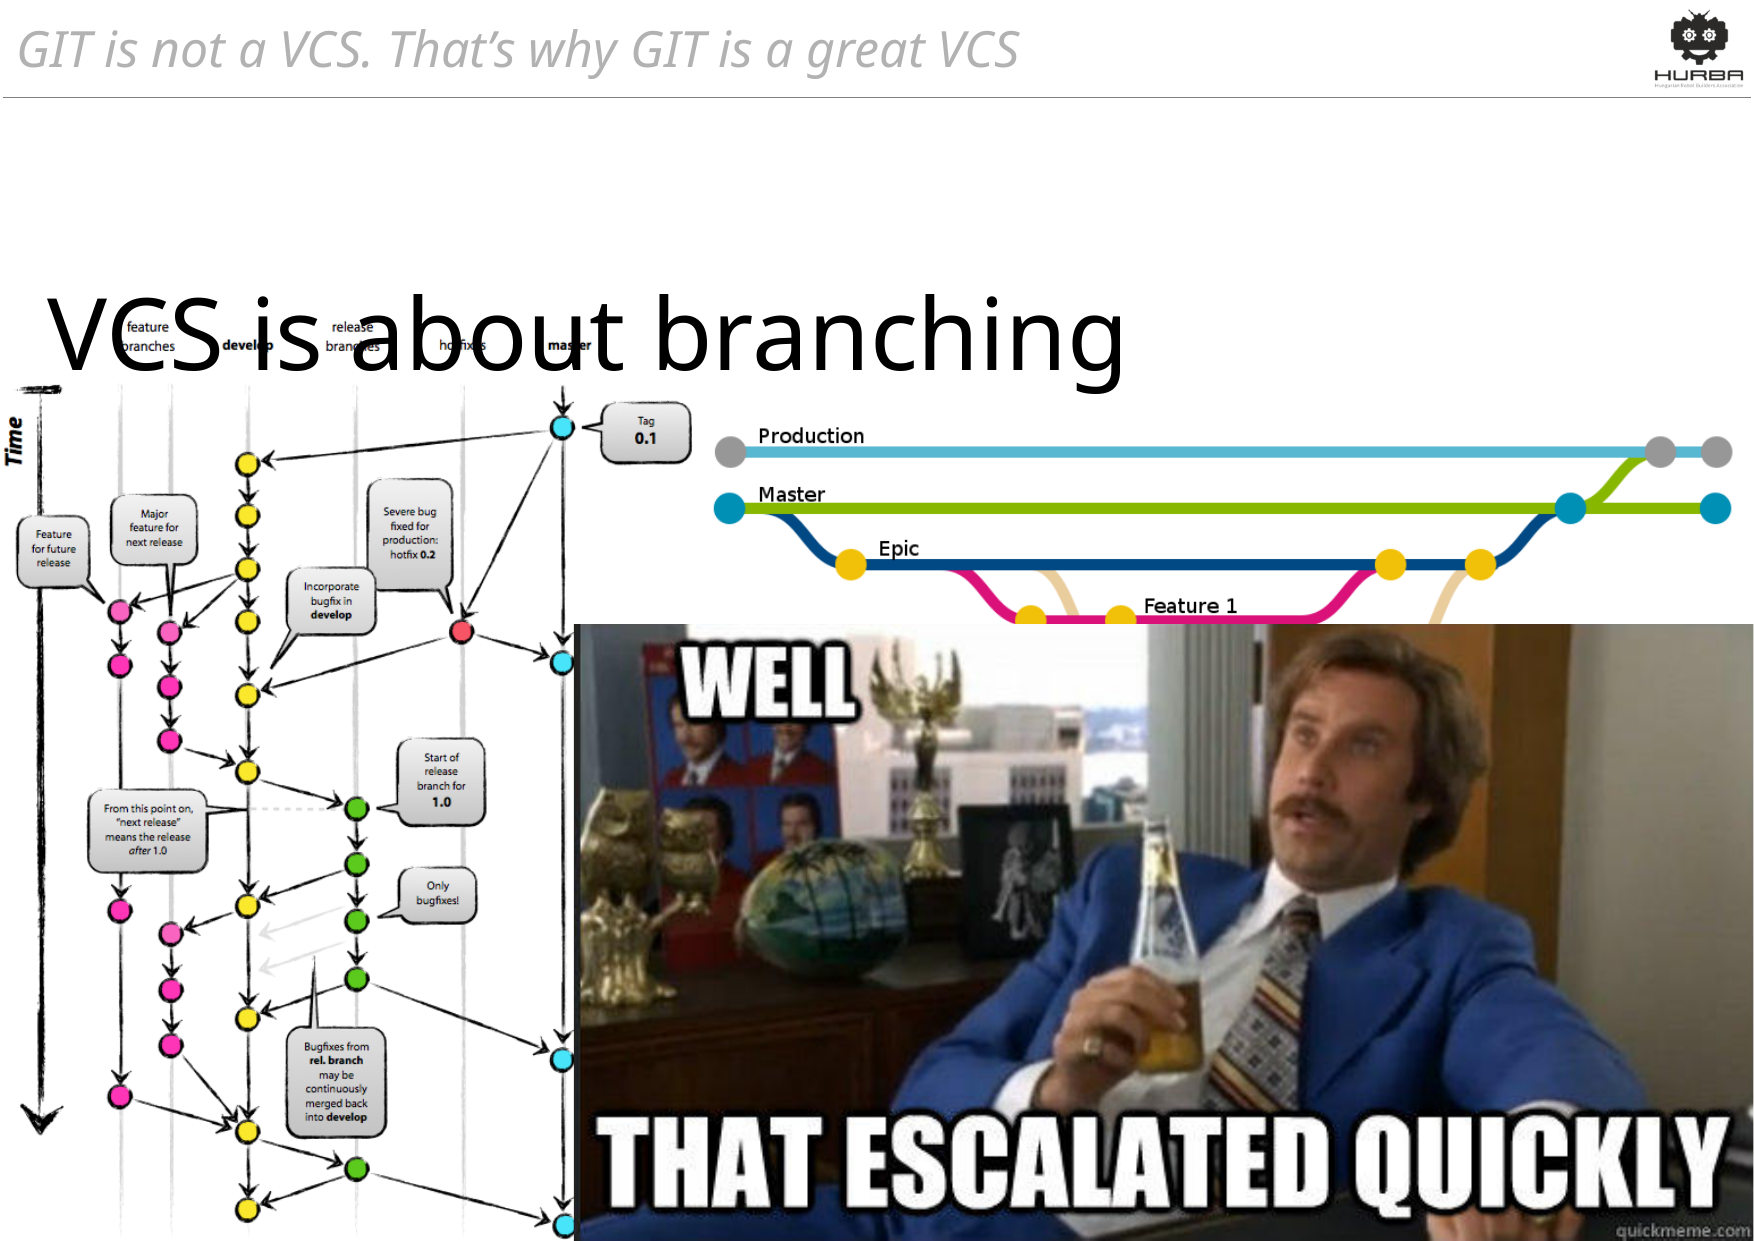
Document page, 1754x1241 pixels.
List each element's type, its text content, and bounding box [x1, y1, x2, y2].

picture [668, 323, 693, 364]
picture [363, 344, 388, 364]
text VCS is about branching [3, 263, 1751, 400]
picture [422, 317, 429, 323]
picture [422, 323, 452, 364]
picture [668, 317, 675, 323]
picture [63, 317, 91, 358]
picture [544, 317, 571, 364]
picture [0, 317, 1754, 1241]
picture [482, 323, 513, 364]
picture [1644, 3, 1754, 102]
